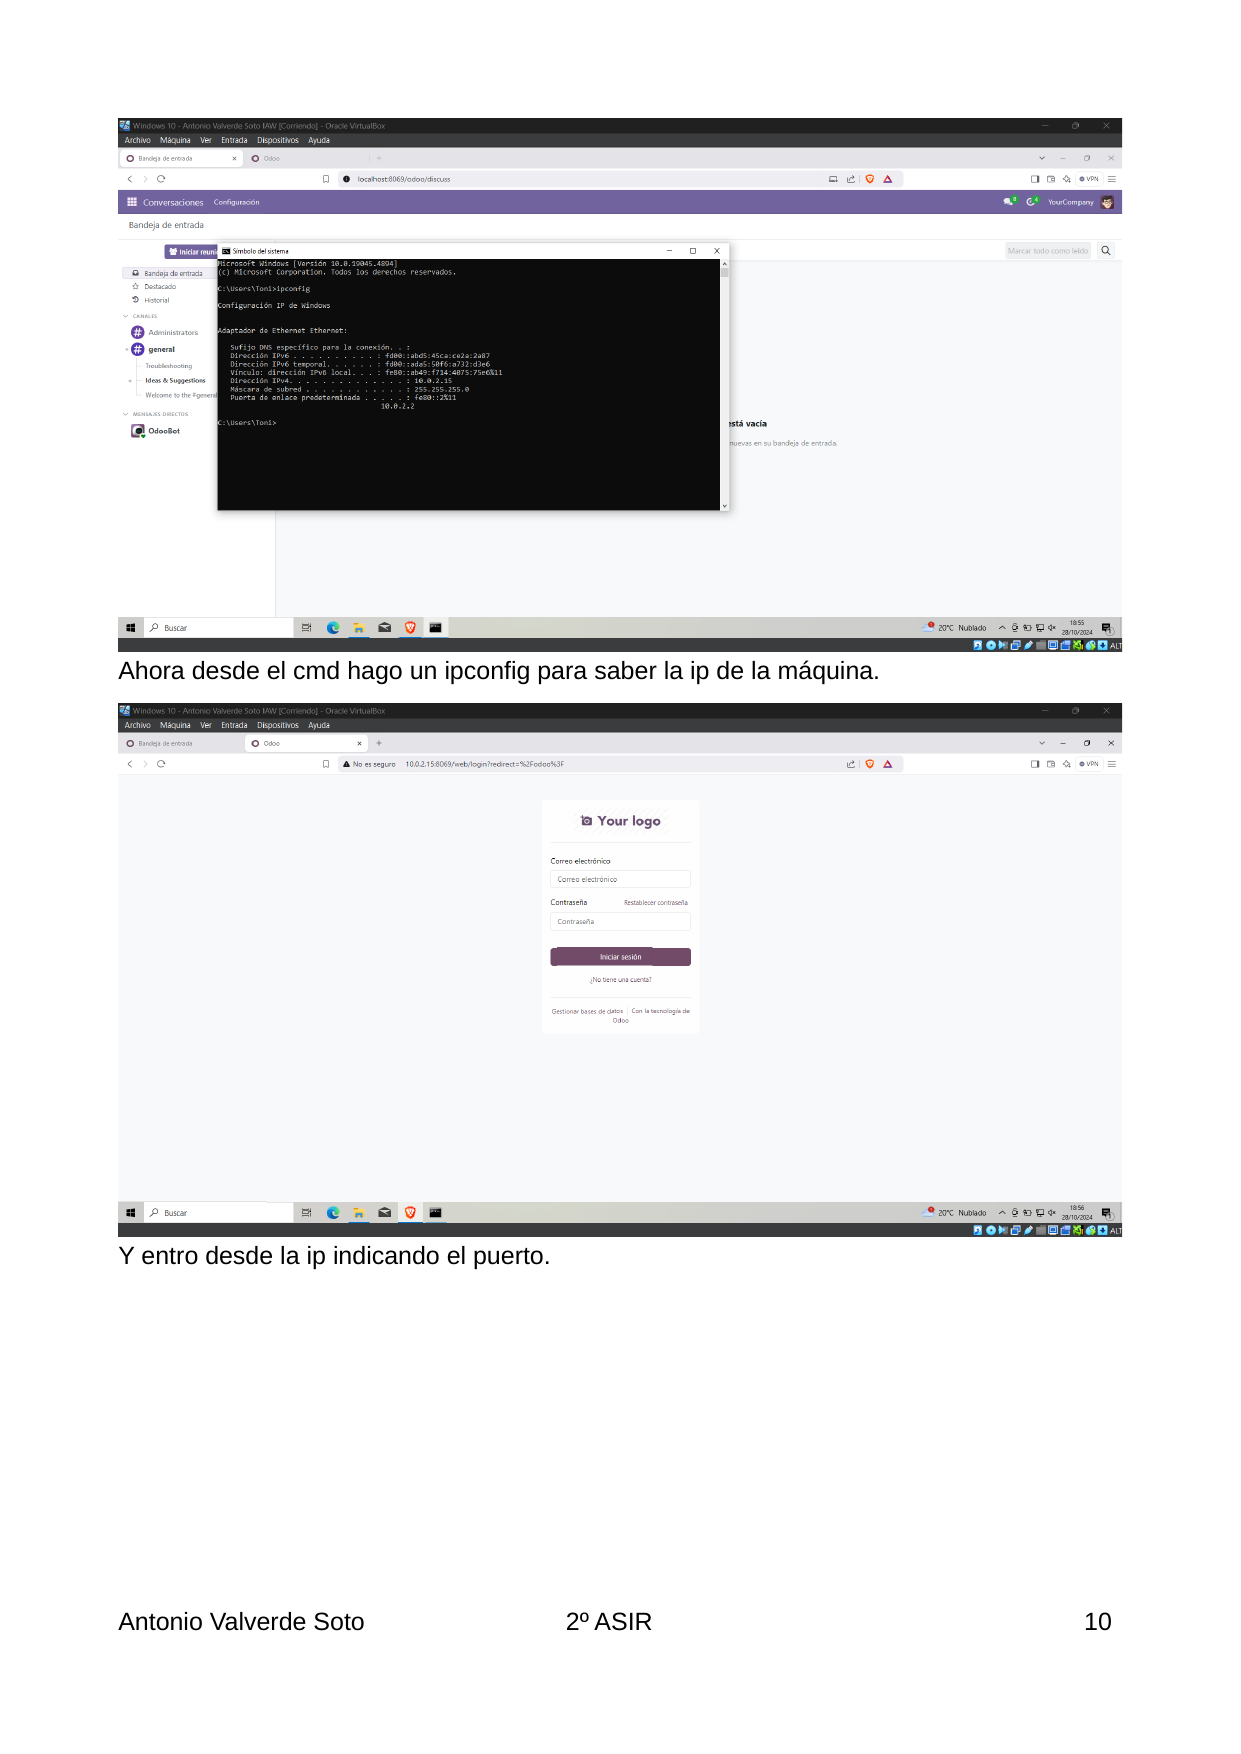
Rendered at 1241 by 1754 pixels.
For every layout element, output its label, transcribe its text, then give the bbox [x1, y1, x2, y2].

picture [118, 703, 1123, 1237]
picture [118, 118, 1123, 652]
text Y entro desde la ip indicando el puerto. [118, 1237, 1122, 1270]
text Ahora desde el cmd hago un ipconfig para saber la ip de la máquina. [118, 652, 1122, 684]
